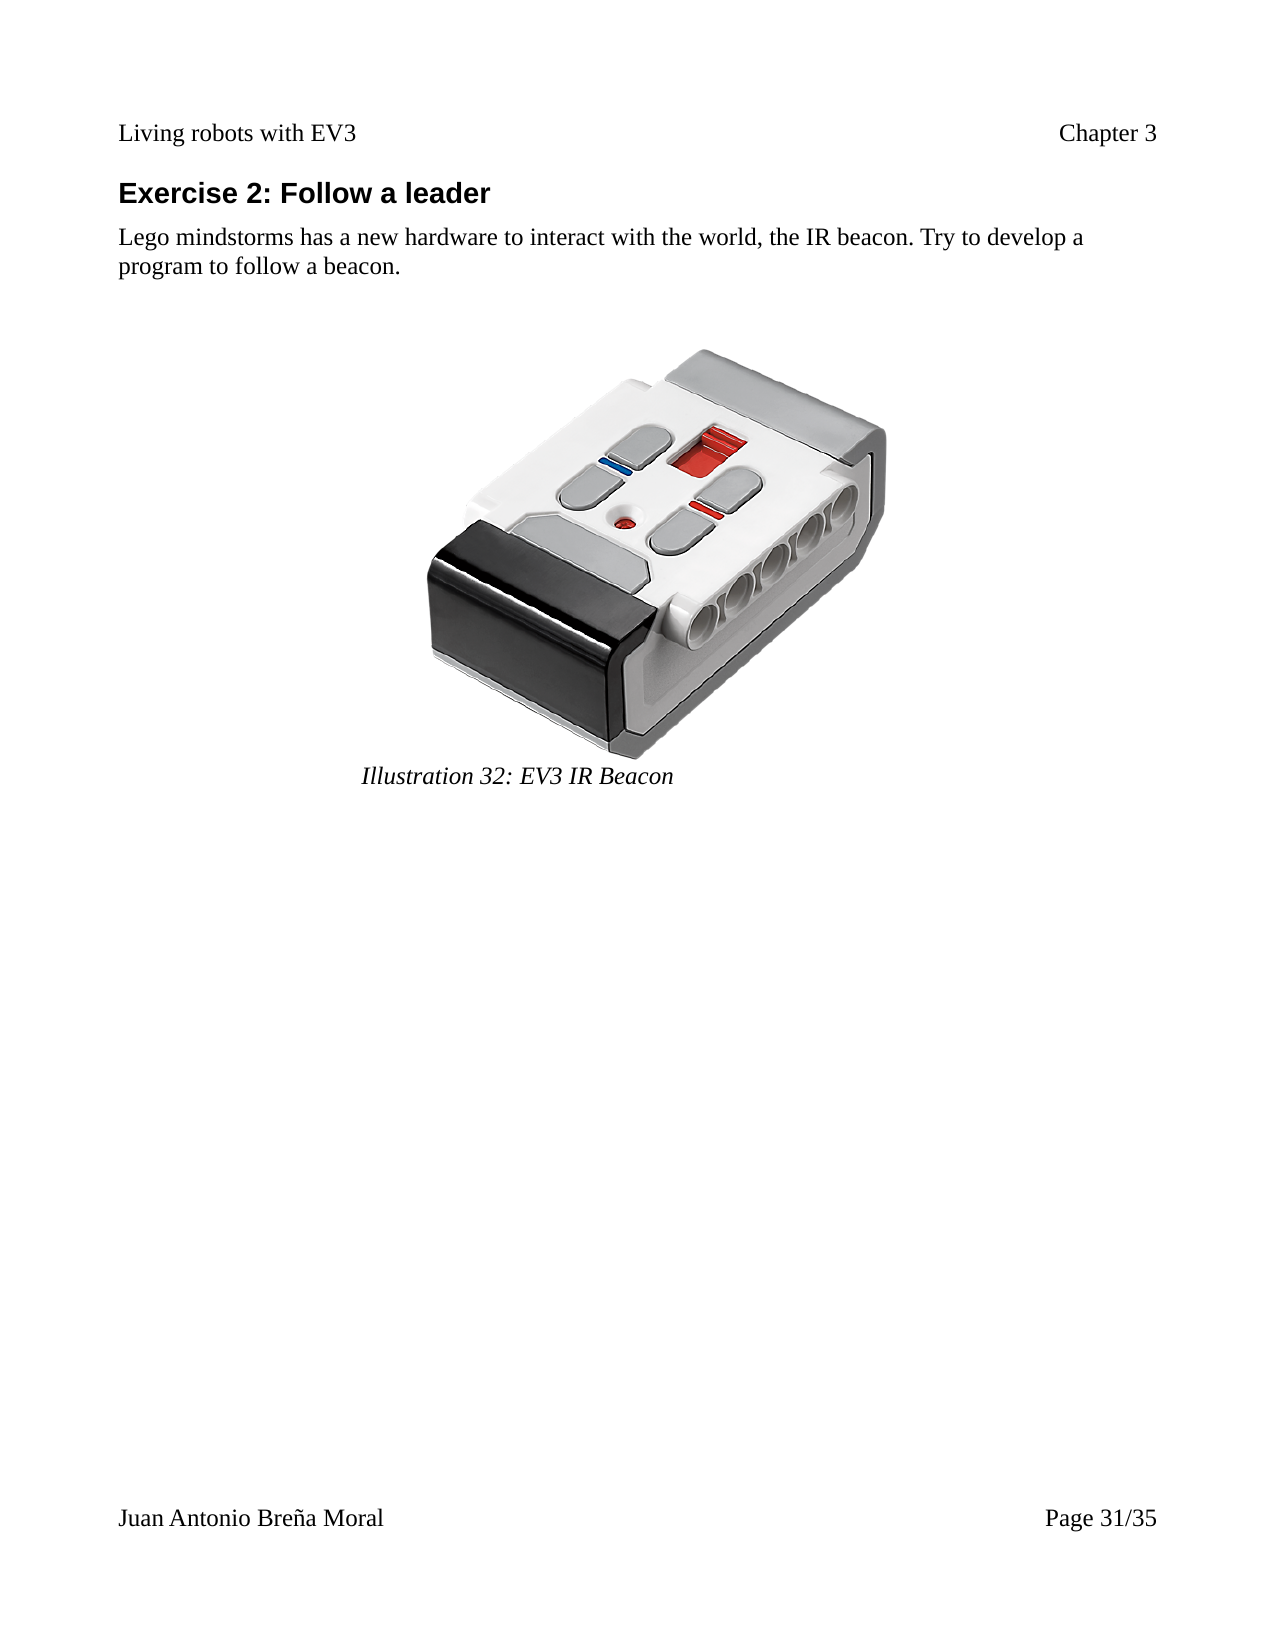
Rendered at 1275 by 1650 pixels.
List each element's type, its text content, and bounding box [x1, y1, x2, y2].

picture [361, 346, 914, 761]
text Lego mindstorms has a new hardware to interact with the world, the IR beacon. Try to develop a program to follow a beacon. [118, 222, 1157, 280]
subtitle Exercise 2: Follow a leader [118, 176, 1157, 210]
text Illustration 32: EV3 IR Beacon [361, 761, 914, 789]
